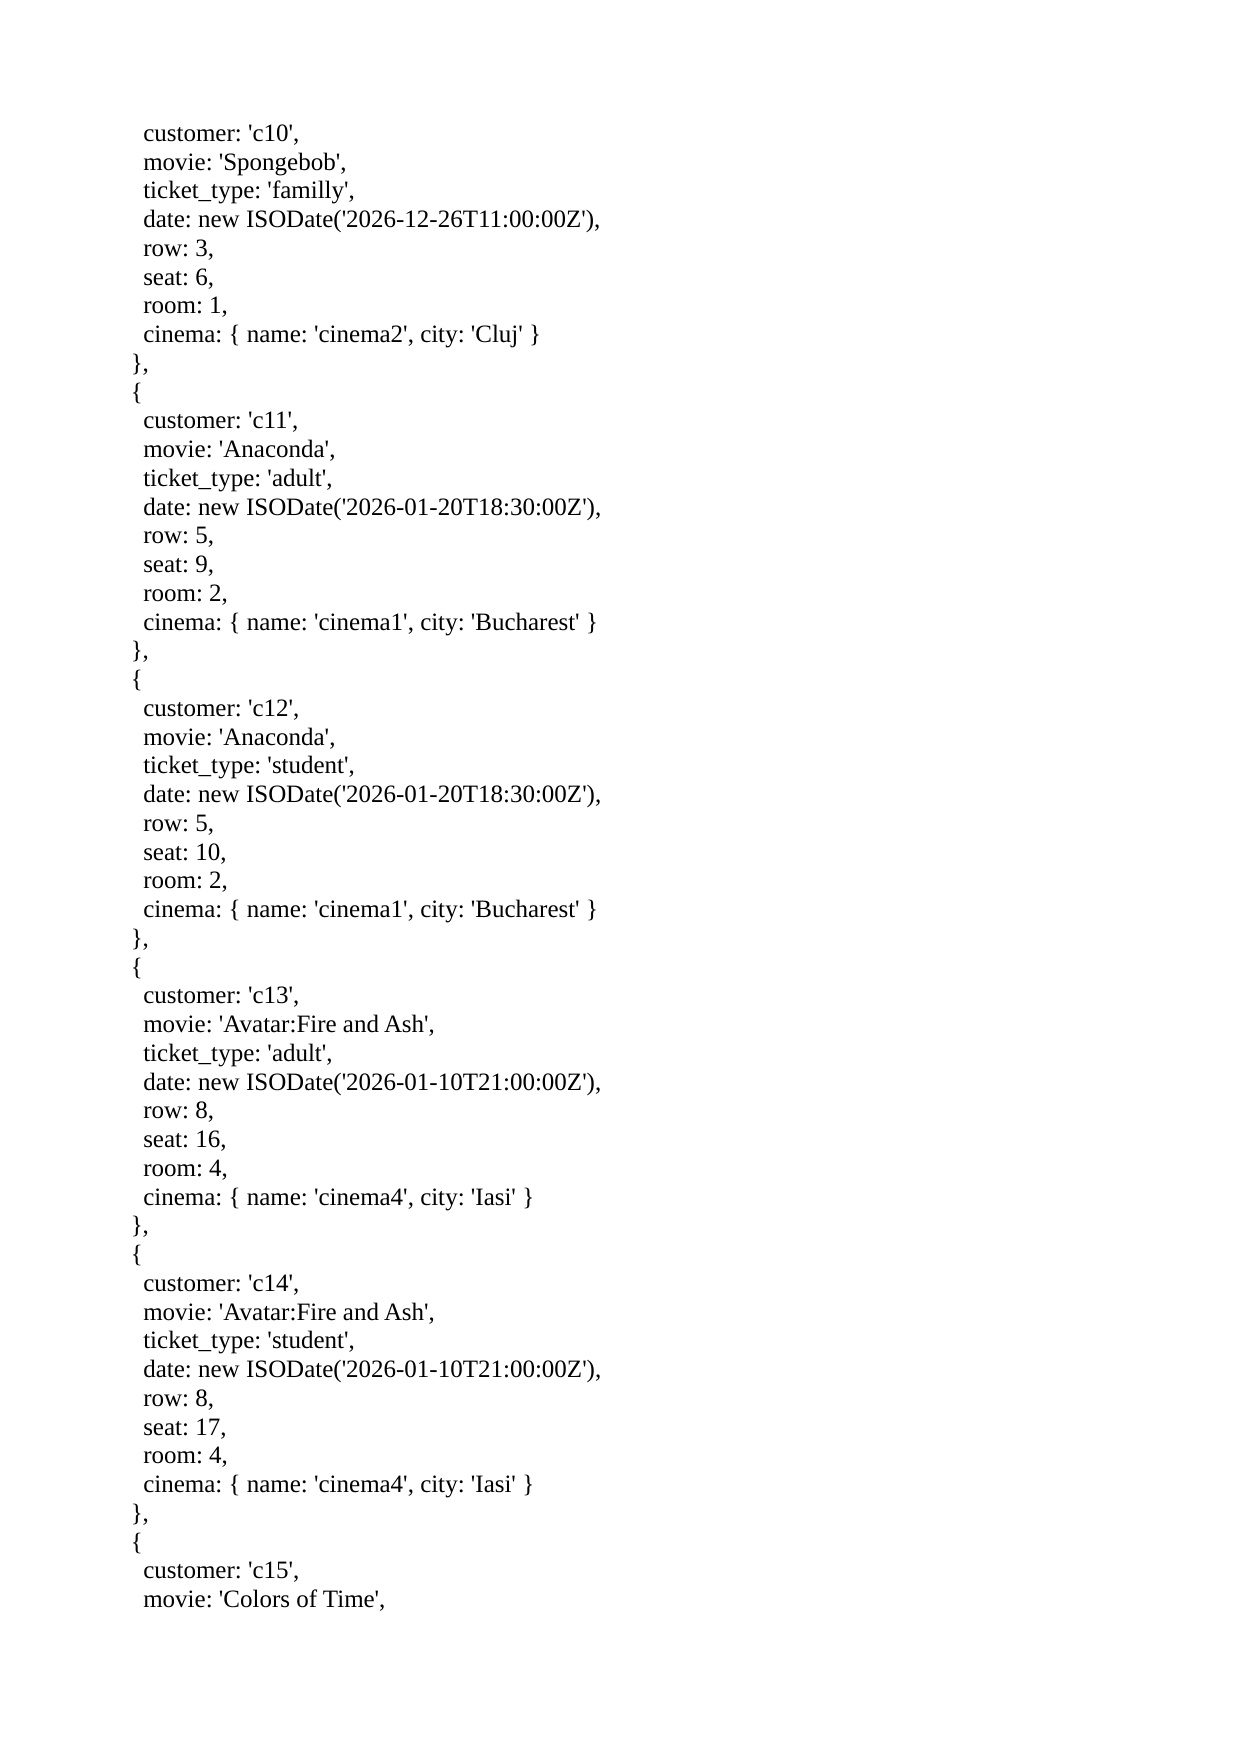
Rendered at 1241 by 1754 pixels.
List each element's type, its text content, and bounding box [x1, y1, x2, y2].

text }, [118, 636, 1122, 664]
text ticket_type: 'student', [118, 751, 1122, 779]
text row: 3, [118, 233, 1122, 262]
text row: 8, [118, 1096, 1122, 1124]
text }, [118, 1211, 1122, 1239]
text ticket_type: 'familly', [118, 176, 1122, 204]
text room: 4, [118, 1441, 1122, 1469]
text room: 2, [118, 866, 1122, 894]
text row: 5, [118, 521, 1122, 549]
text { [118, 664, 1122, 693]
text { [118, 952, 1122, 981]
text }, [118, 1498, 1122, 1527]
text cinema: { name: 'cinema4', city: 'Iasi' } [118, 1182, 1122, 1211]
text date: new ISODate('2026-01-10T21:00:00Z'), [118, 1354, 1122, 1383]
text ticket_type: 'adult', [118, 463, 1122, 492]
text movie: 'Anaconda', [118, 722, 1122, 751]
text customer: 'c13', [118, 981, 1122, 1009]
text { [118, 1527, 1122, 1556]
text movie: 'Avatar:Fire and Ash', [118, 1297, 1122, 1326]
text room: 2, [118, 578, 1122, 607]
text row: 8, [118, 1383, 1122, 1412]
text ticket_type: 'student', [118, 1326, 1122, 1354]
text room: 1, [118, 291, 1122, 319]
text seat: 9, [118, 549, 1122, 578]
text customer: 'c10', [118, 118, 1122, 147]
text seat: 10, [118, 837, 1122, 866]
text { [118, 1239, 1122, 1268]
text customer: 'c15', [118, 1556, 1122, 1584]
text date: new ISODate('2026-01-10T21:00:00Z'), [118, 1067, 1122, 1096]
text movie: 'Spongebob', [118, 147, 1122, 176]
text movie: 'Avatar:Fire and Ash', [118, 1009, 1122, 1038]
text ticket_type: 'adult', [118, 1038, 1122, 1067]
text row: 5, [118, 808, 1122, 837]
text date: new ISODate('2026-12-26T11:00:00Z'), [118, 204, 1122, 233]
text { [118, 377, 1122, 406]
text seat: 16, [118, 1124, 1122, 1153]
text seat: 6, [118, 262, 1122, 291]
text customer: 'c12', [118, 693, 1122, 722]
text movie: 'Colors of Time', [118, 1584, 1122, 1613]
text room: 4, [118, 1153, 1122, 1182]
text cinema: { name: 'cinema1', city: 'Bucharest' } [118, 894, 1122, 923]
text customer: 'c11', [118, 406, 1122, 434]
text cinema: { name: 'cinema4', city: 'Iasi' } [118, 1469, 1122, 1498]
text cinema: { name: 'cinema2', city: 'Cluj' } [118, 319, 1122, 348]
text cinema: { name: 'cinema1', city: 'Bucharest' } [118, 607, 1122, 636]
text seat: 17, [118, 1412, 1122, 1441]
text date: new ISODate('2026-01-20T18:30:00Z'), [118, 779, 1122, 808]
text date: new ISODate('2026-01-20T18:30:00Z'), [118, 492, 1122, 521]
text }, [118, 923, 1122, 952]
text }, [118, 348, 1122, 377]
text movie: 'Anaconda', [118, 434, 1122, 463]
text customer: 'c14', [118, 1268, 1122, 1297]
